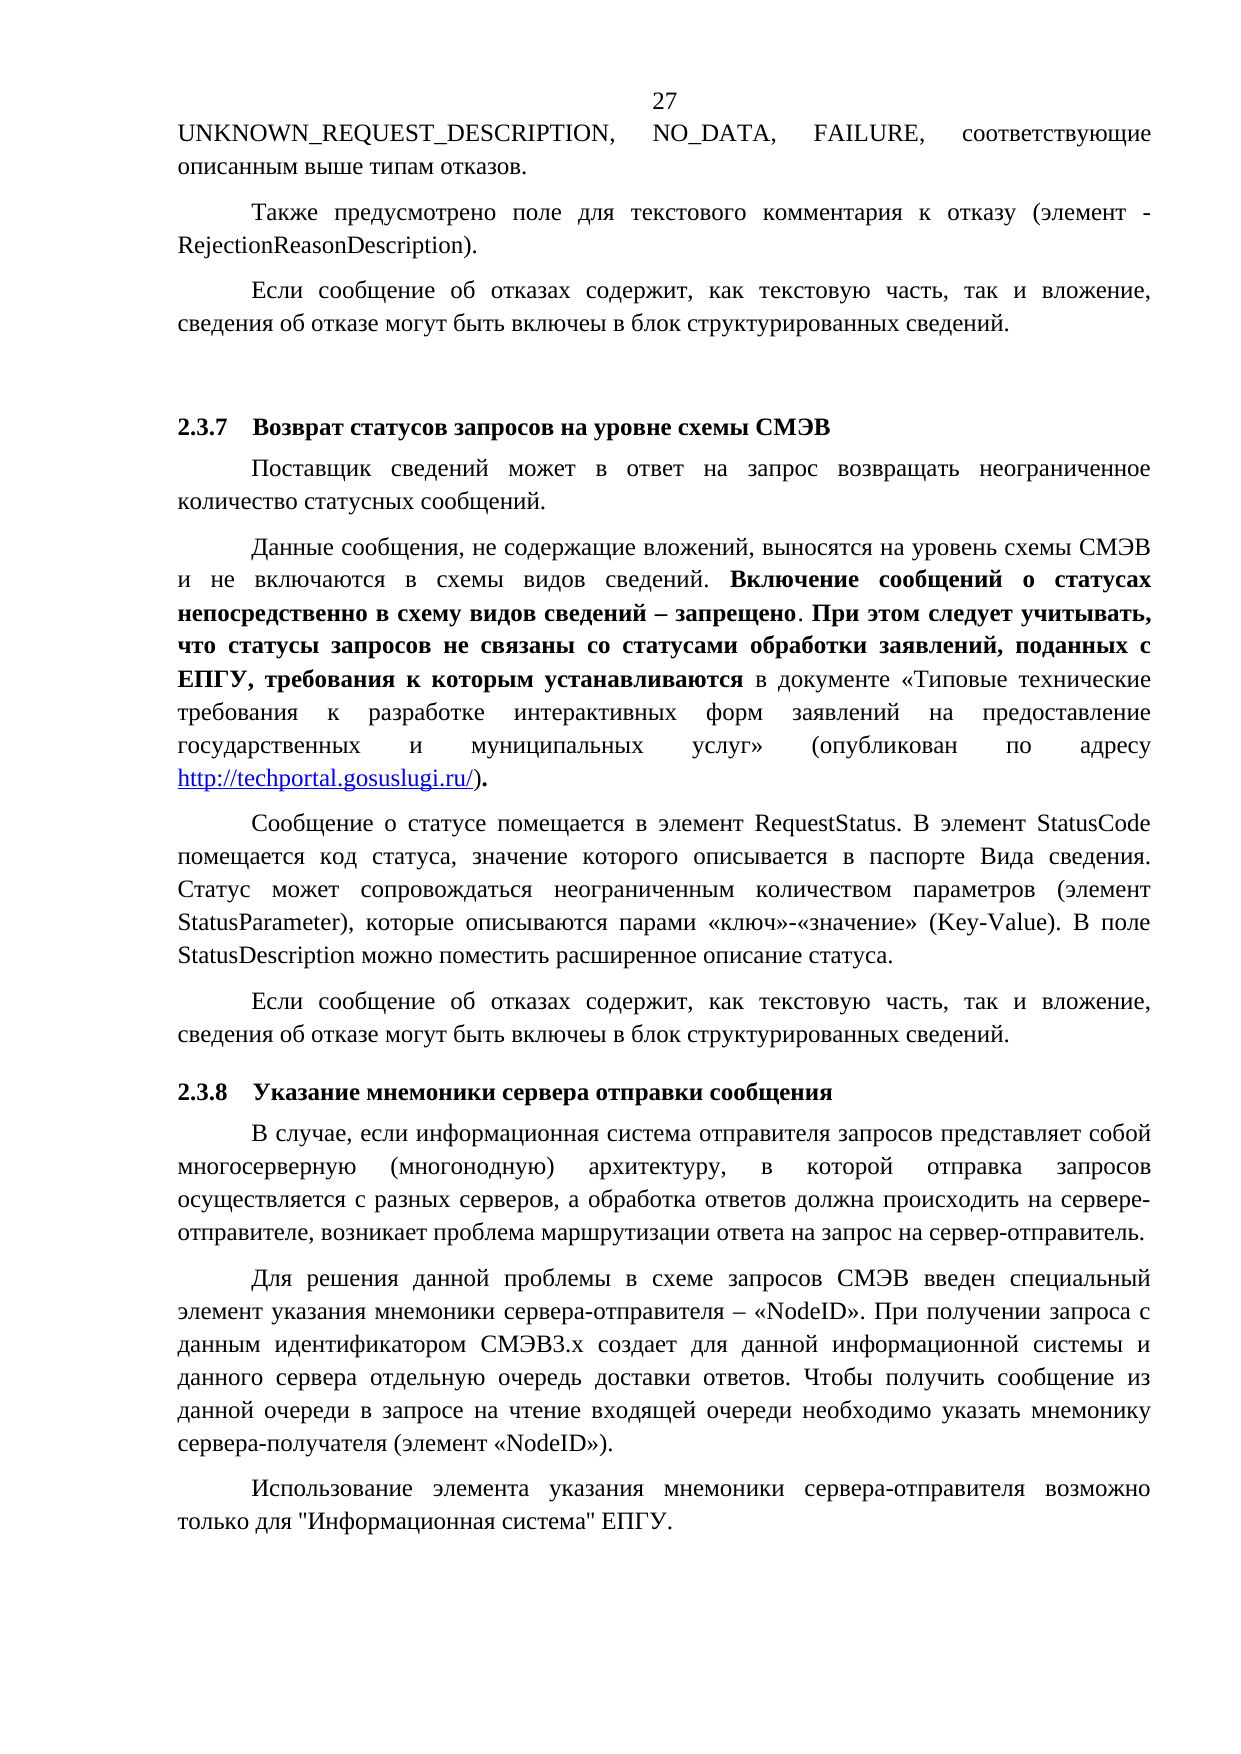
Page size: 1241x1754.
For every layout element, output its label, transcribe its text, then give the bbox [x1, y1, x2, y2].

text Также предусмотрено поле для текстового комментария к отказу (элемент - RejectionReasonDescription). [177, 197, 1152, 258]
text В случае, если информационная система отправителя запросов представляет собой многосерверную (многонодную) архитектуру, в которой отправка запросов осуществляется с разных серверов, а обработка ответов должна происходить на сервере-отправителе, возникает проблема маршрутизации ответа на запрос на сервер-отправитель. [177, 1118, 1152, 1246]
text UNKNOWN_REQUEST_DESCRIPTION, NO_DATA, FAILURE, соответствующие описанным выше типам отказов. [177, 118, 1152, 180]
text Сообщение о статусе помещается в элемент RequestStatus. В элемент StatusCode помещается код статуса, значение которого описывается в паспорте Вида сведения. Статус может сопровождаться неограниченным количеством параметров (элемент StatusParameter), которые описываются парами «ключ»-«значение» (Key-Value). В поле StatusDescription можно поместить расширенное описание статуса. [177, 808, 1152, 969]
subtitle Указание мнемоники сервера отправки сообщения [177, 1077, 1152, 1106]
subtitle Возврат статусов запросов на уровне схемы СМЭВ [177, 412, 1152, 441]
text Для решения данной проблемы в схеме запросов СМЭВ введен специальный элемент указания мнемоники сервера-отправителя – «NodeID». При получении запроса с данным идентификатором СМЭВ3.х создает для данной информационной системы и данного сервера отдельную очередь доставки ответов. Чтобы получить сообщение из данной очереди в запросе на чтение входящей очереди необходимо указать мнемонику сервера-получателя (элемент «NodeID»). [177, 1263, 1152, 1457]
text Данные сообщения, не содержащие вложений, выносятся на уровень схемы СМЭВ и не включаются в схемы видов сведений. Включение сообщений о статусах непосредственно в схему видов сведений – запрещено. При этом следует учитывать, что статусы запросов не связаны со статусами обработки заявлений, поданных с ЕПГУ, требования к которым устанавливаются в документе «Типовые технические требования к разработке интерактивных форм заявлений на предоставление государственных и муниципальных услуг» (опубликован по адресу http://techportal.gosuslugi.ru/). [177, 532, 1152, 791]
text Если сообщение об отказах содержит, как текстовую часть, так и вложение, сведения об отказе могут быть включеы в блок структурированных сведений. [177, 275, 1152, 337]
text Использование элемента указания мнемоники сервера-отправителя возможно только для ''Информационная система'' ЕПГУ. [177, 1473, 1152, 1535]
text Если сообщение об отказах содержит, как текстовую часть, так и вложение, сведения об отказе могут быть включеы в блок структурированных сведений. [177, 986, 1152, 1048]
text Поставщик сведений может в ответ на запрос возвращать неограниченное количество статусных сообщений. [177, 453, 1152, 515]
